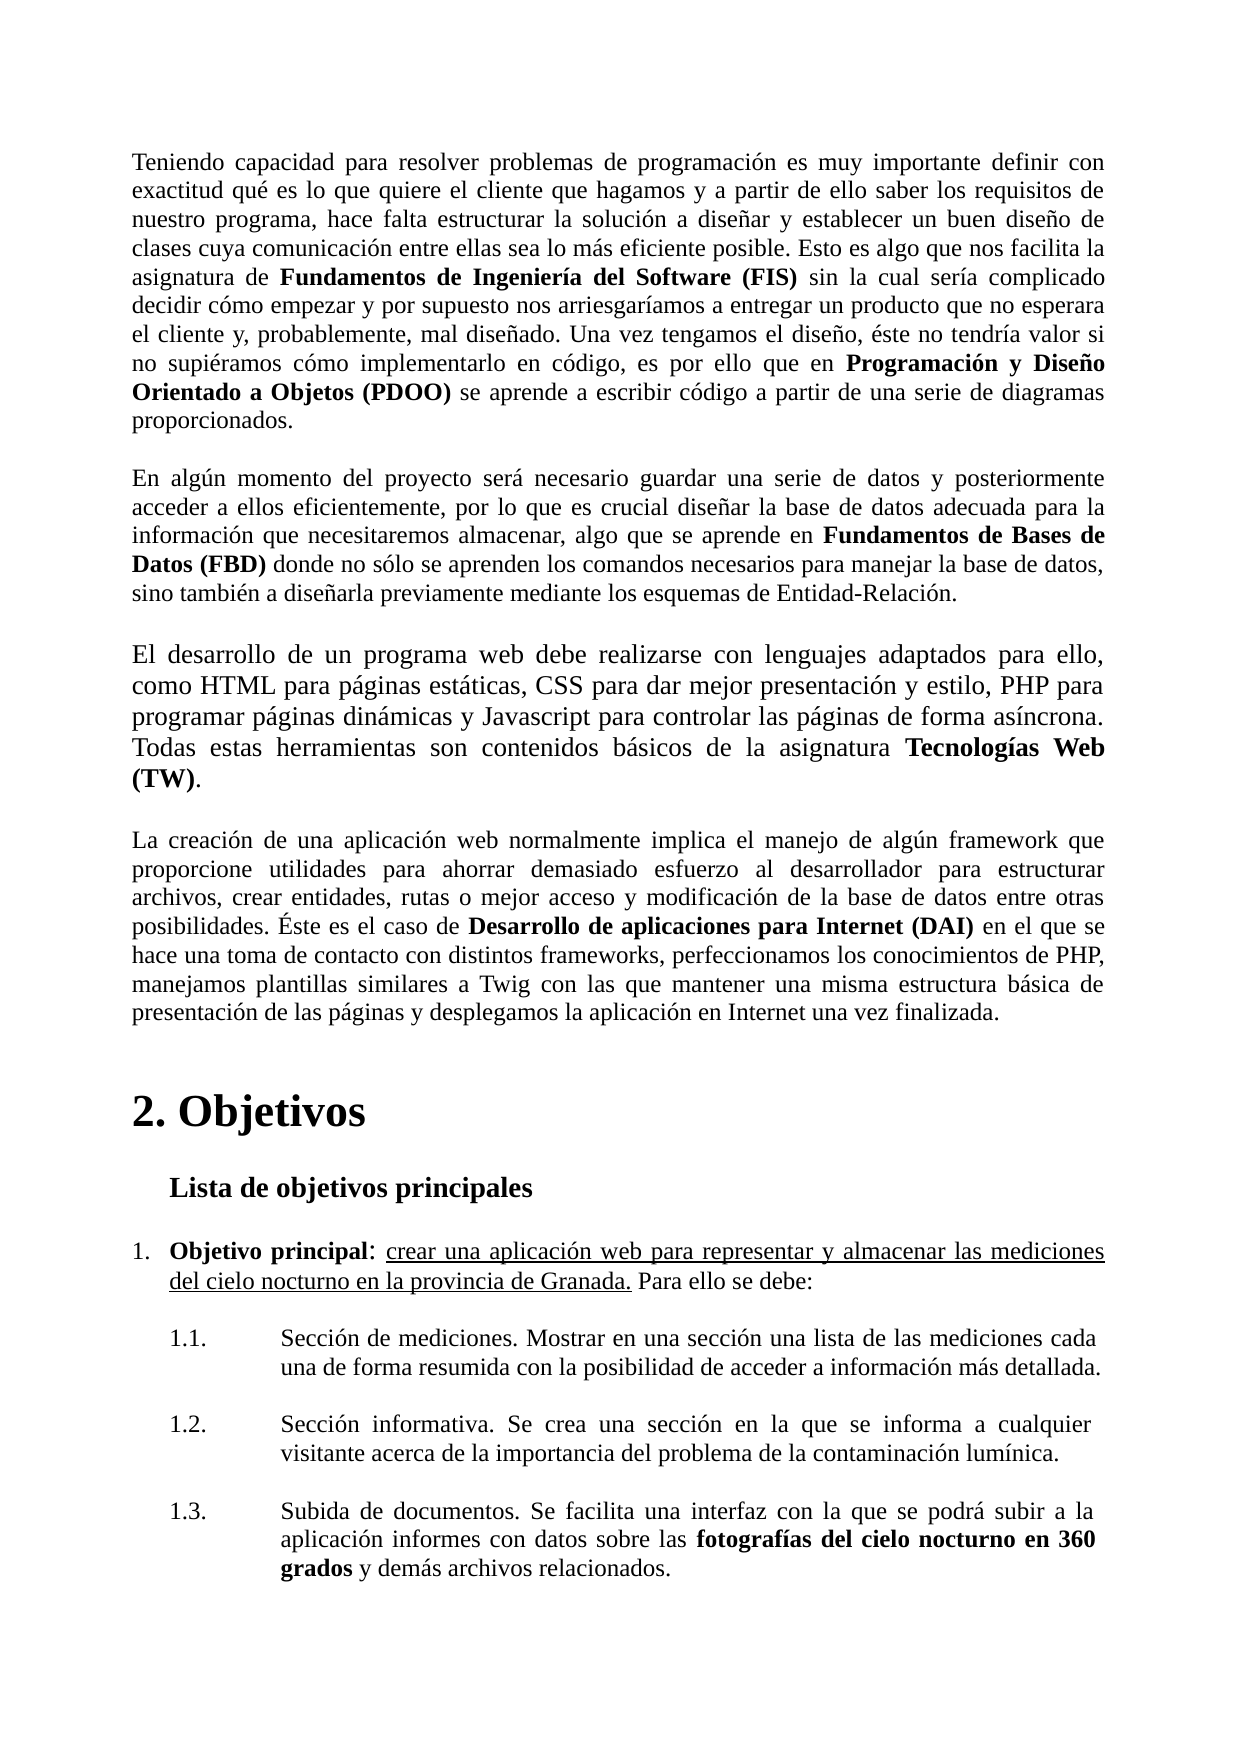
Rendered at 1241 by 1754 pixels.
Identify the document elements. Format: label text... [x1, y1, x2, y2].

list Subida de documentos. Se facilita una interfaz con la que se podrá subir a la aplicación informes con datos sobre las fotografías del cielo nocturno en 360 grados y demás archivos relacionados. [169, 1496, 1106, 1582]
list Sección informativa. Se crea una sección en la que se informa a cualquier visitante acerca de la importancia del problema de la contaminación lumínica. [169, 1409, 1106, 1467]
list Sección de mediciones. Mostrar en una sección una lista de las mediciones cada una de forma resumida con la posibilidad de acceder a información más detallada. [169, 1323, 1106, 1381]
text La creación de una aplicación web normalmente implica el manejo de algún framework que proporcione utilidades para ahorrar demasiado esfuerzo al desarrollador para estructurar archivos, crear entidades, rutas o mejor acceso y modificación de la base de datos entre otras posibilidades. Éste es el caso de Desarrollo de aplicaciones para Internet (DAI) en el que se hace una toma de contacto con distintos frameworks, perfeccionamos los conocimientos de PHP, manejamos plantillas similares a Twig con las que mantener una misma estructura básica de presentación de las páginas y desplegamos la aplicación en Internet una vez finalizada. [132, 825, 1106, 1026]
list Objetivo principal: crear una aplicación web para representar y almacenar las mediciones del cielo nocturno en la provincia de Granada. Para ello se debe: [132, 1232, 1106, 1294]
text En algún momento del proyecto será necesario guardar una serie de datos y posteriormente acceder a ellos eficientemente, por lo que es crucial diseñar la base de datos adecuada para la información que necesitaremos almacenar, algo que se aprende en Fundamentos de Bases de Datos (FBD) donde no sólo se aprenden los comandos necesarios para manejar la base de datos, sino también a diseñarla previamente mediante los esquemas de Entidad-Relación. [132, 463, 1106, 607]
list Lista de objetivos principales [132, 1170, 1106, 1203]
text 2. Objetivos [132, 1084, 1106, 1136]
text El desarrollo de un programa web debe realizarse con lenguajes adaptados para ello, como HTML para páginas estáticas, CSS para dar mejor presentación y estilo, PHP para programar páginas dinámicas y Javascript para controlar las páginas de forma asíncrona. Todas estas herramientas son contenidos básicos de la asignatura Tecnologías Web (TW). [132, 638, 1106, 794]
text Teniendo capacidad para resolver problemas de programación es muy importante definir con exactitud qué es lo que quiere el cliente que hagamos y a partir de ello saber los requisitos de nuestro programa, hace falta estructurar la solución a diseñar y establecer un buen diseño de clases cuya comunicación entre ellas sea lo más eficiente posible. Esto es algo que nos facilita la asignatura de Fundamentos de Ingeniería del Software (FIS) sin la cual sería complicado decidir cómo empezar y por supuesto nos arriesgaríamos a entregar un producto que no esperara el cliente y, probablemente, mal diseñado. Una vez tengamos el diseño, éste no tendría valor si no supiéramos cómo implementarlo en código, es por ello que en Programación y Diseño Orientado a Objetos (PDOO) se aprende a escribir código a partir de una serie de diagramas proporcionados. [132, 147, 1106, 434]
